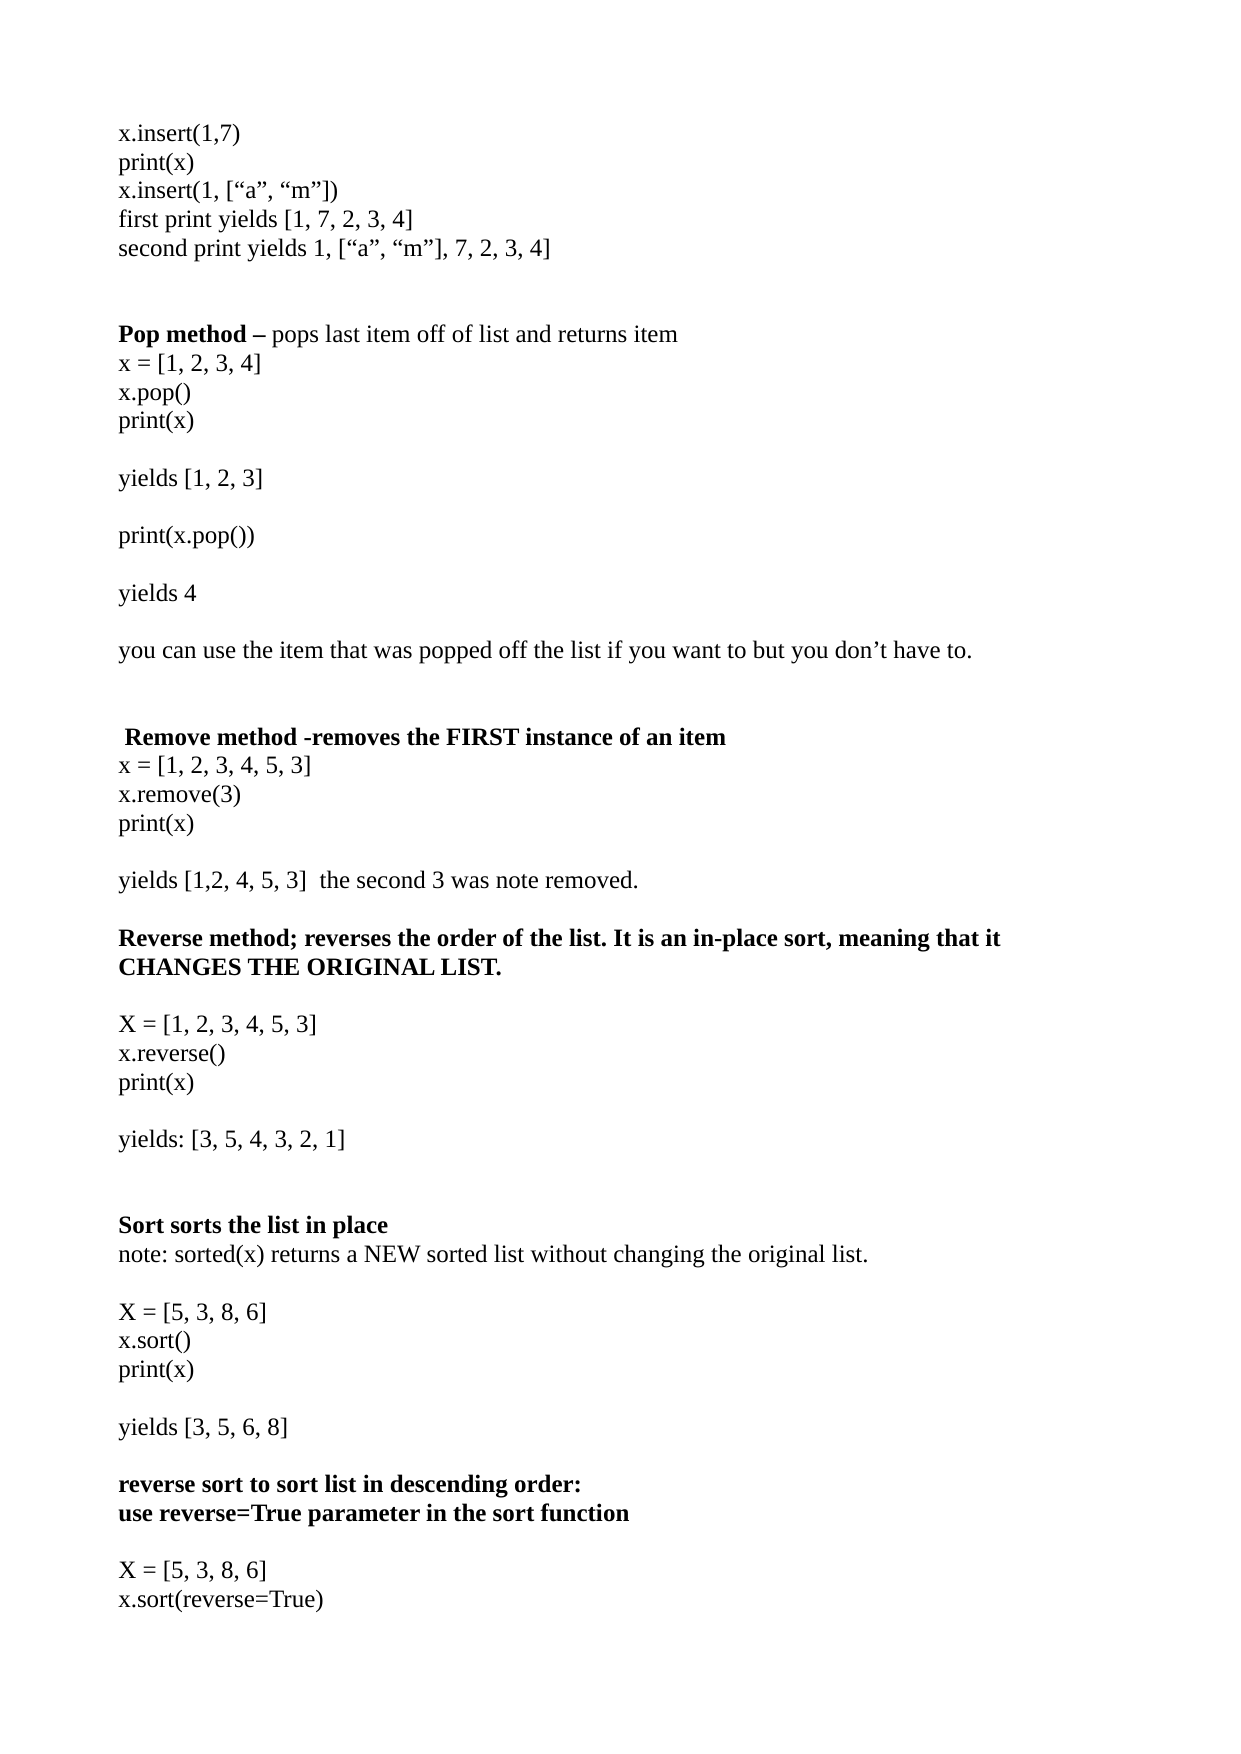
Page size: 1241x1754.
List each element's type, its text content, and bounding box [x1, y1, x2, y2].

text note: sorted(x) returns a NEW sorted list without changing the original list. [118, 1239, 1122, 1268]
text yields [3, 5, 6, 8] [118, 1412, 1122, 1441]
text Pop method – pops last item off of list and returns item [118, 319, 1122, 348]
text print(x) [118, 406, 1122, 434]
text X = [1, 2, 3, 4, 5, 3] [118, 1009, 1122, 1038]
text use reverse=True parameter in the sort function [118, 1498, 1122, 1527]
text you can use the item that was popped off the list if you want to but you don’t have to. [118, 636, 1122, 664]
text x.reverse() [118, 1038, 1122, 1067]
text reverse sort to sort list in descending order: [118, 1469, 1122, 1498]
text print(x) [118, 1067, 1122, 1096]
text print(x) [118, 1354, 1122, 1383]
text x.insert(1, [“a”, “m”]) [118, 176, 1122, 204]
text x.pop() [118, 377, 1122, 406]
text x = [1, 2, 3, 4] [118, 348, 1122, 377]
text x.remove(3) [118, 779, 1122, 808]
text x = [1, 2, 3, 4, 5, 3] [118, 751, 1122, 779]
text yields [1, 2, 3] [118, 463, 1122, 492]
text first print yields [1, 7, 2, 3, 4] [118, 204, 1122, 233]
text print(x) [118, 808, 1122, 837]
text yields: [3, 5, 4, 3, 2, 1] [118, 1124, 1122, 1153]
text x.sort() [118, 1326, 1122, 1354]
text x.insert(1,7) [118, 118, 1122, 147]
text Reverse method; reverses the order of the list. It is an in-place sort, meaning that it CHANGES THE ORIGINAL LIST. [118, 923, 1122, 981]
text second print yields 1, [“a”, “m”], 7, 2, 3, 4] [118, 233, 1122, 262]
text Remove method -removes the FIRST instance of an item [118, 722, 1122, 751]
text print(x.pop()) [118, 521, 1122, 549]
text X = [5, 3, 8, 6] [118, 1556, 1122, 1584]
text print(x) [118, 147, 1122, 176]
text x.sort(reverse=True) [118, 1584, 1122, 1613]
text yields 4 [118, 578, 1122, 607]
text X = [5, 3, 8, 6] [118, 1297, 1122, 1326]
text Sort sorts the list in place [118, 1211, 1122, 1239]
text yields [1,2, 4, 5, 3] the second 3 was note removed. [118, 866, 1122, 894]
